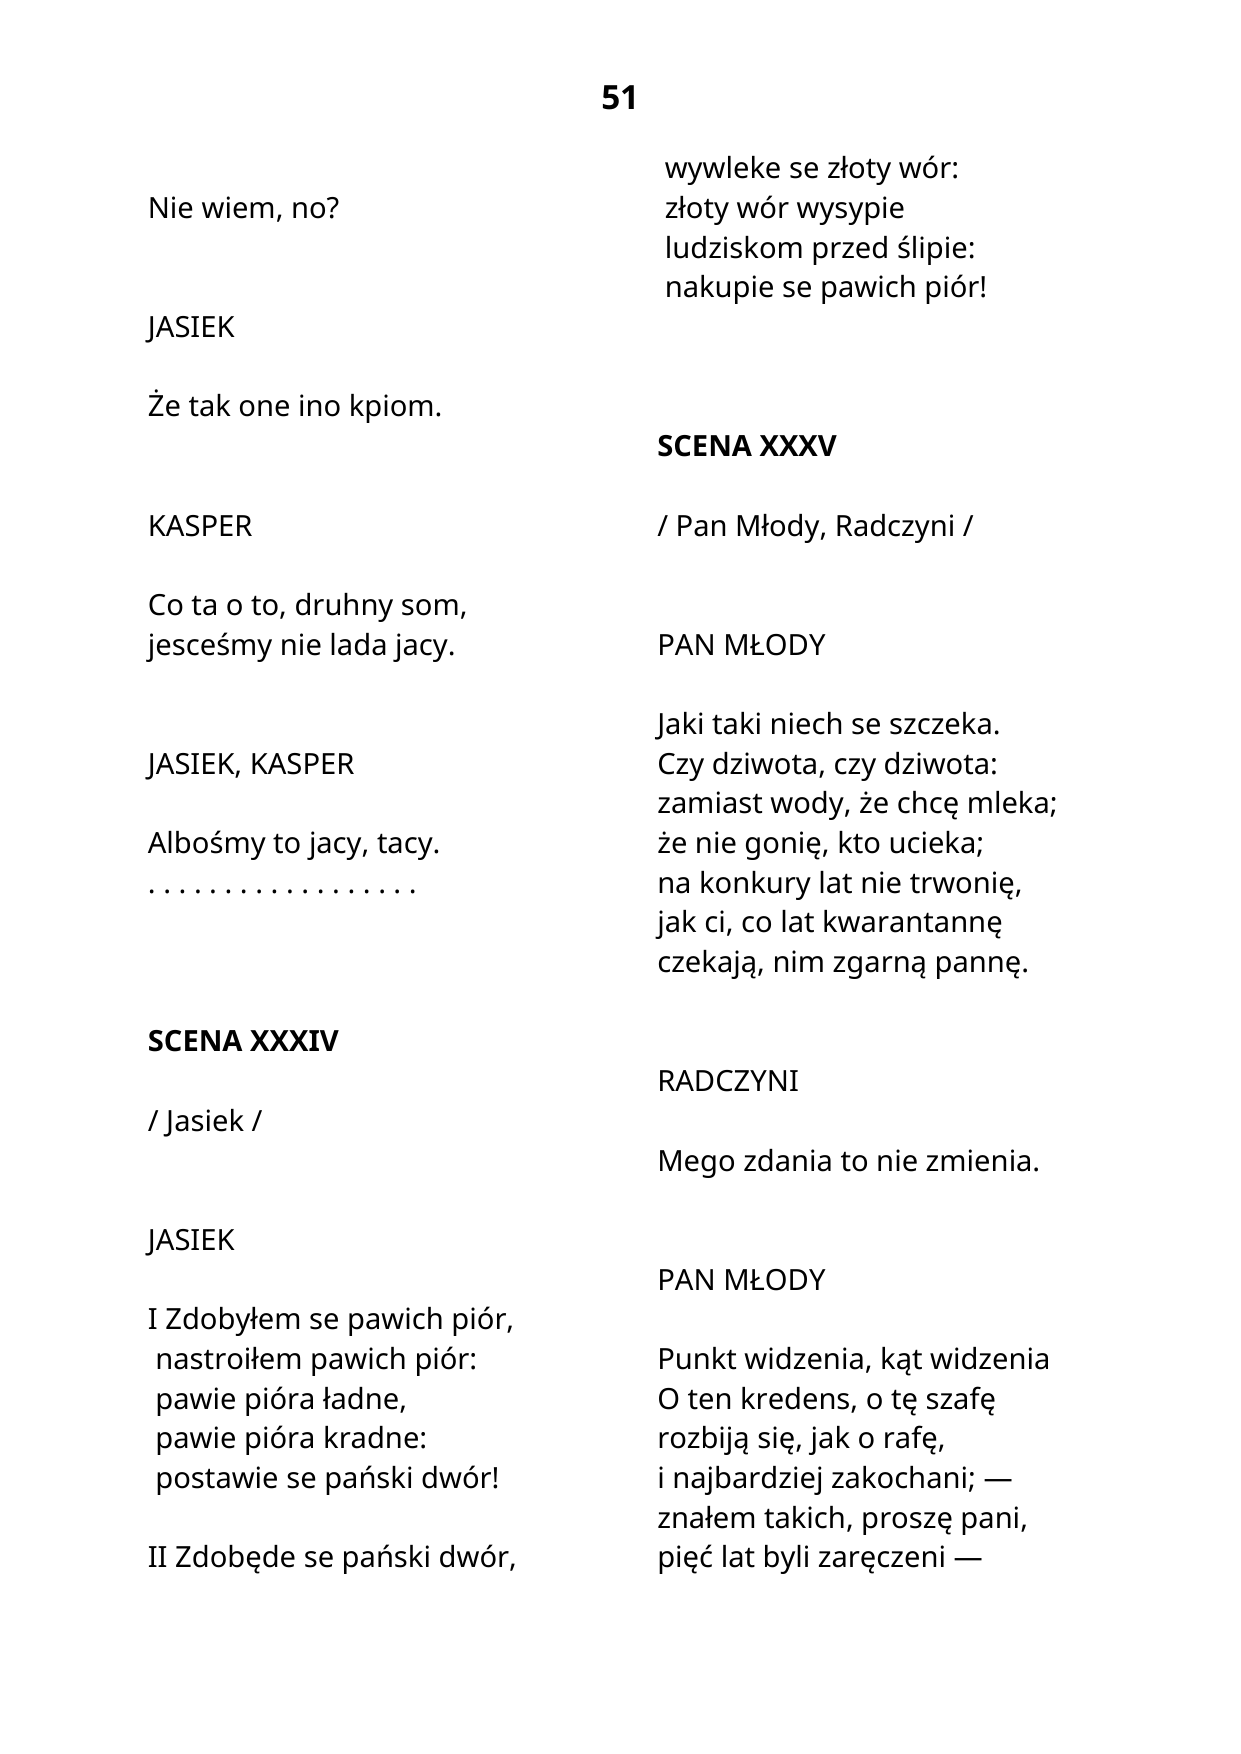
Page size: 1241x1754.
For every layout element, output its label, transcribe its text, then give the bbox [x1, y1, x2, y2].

text PAN MŁODY [657, 624, 1093, 663]
text / Pan Młody, Radczyni / [657, 505, 1093, 544]
text nakupie se pawich piór! [657, 267, 1093, 306]
text I Zdobyłem se pawich piór, [148, 1298, 583, 1338]
text SCENA XXXV [657, 425, 1093, 465]
text czekają, nim zgarną pannę. [657, 941, 1093, 981]
text Mego zdania to nie zmienia. [657, 1140, 1093, 1179]
text Nie wiem, no? [148, 187, 583, 227]
text nastroiłem pawich piór: [148, 1338, 583, 1378]
text Czy dziwota, czy dziwota: [657, 743, 1093, 783]
text RADCZYNI [657, 1060, 1093, 1100]
text pawie pióra kradne: [148, 1418, 583, 1457]
text znałem takich, proszę pani, [657, 1497, 1093, 1537]
text Punkt widzenia, kąt widzenia [657, 1338, 1093, 1378]
text jesceśmy nie lada jacy. [148, 624, 583, 663]
text jak ci, co lat kwarantannę [657, 902, 1093, 941]
text JASIEK, KASPER [148, 743, 583, 783]
text pięć lat byli zaręczeni — [657, 1537, 1093, 1576]
text pawie pióra ładne, [148, 1378, 583, 1418]
text O ten kredens, o tę szafę [657, 1378, 1093, 1418]
text ludziskom przed ślipie: [657, 227, 1093, 267]
text rozbiją się, jak o rafę, [657, 1418, 1093, 1457]
text złoty wór wysypie [657, 187, 1093, 227]
text i najbardziej zakochani; — [657, 1457, 1093, 1497]
text II Zdobęde se pański dwór, [148, 1537, 583, 1576]
text Że tak one ino kpiom. [148, 386, 583, 425]
text JASIEK [148, 306, 583, 346]
text PAN MŁODY [657, 1259, 1093, 1298]
text JASIEK [148, 1219, 583, 1259]
text na konkury lat nie trwonię, [657, 862, 1093, 902]
text postawie se pański dwór! [148, 1457, 583, 1497]
text Albośmy to jacy, tacy. [148, 822, 583, 862]
text Co ta o to, druhny som, [148, 584, 583, 624]
text . . . . . . . . . . . . . . . . . . [148, 862, 583, 902]
text Jaki taki niech se szczeka. [657, 703, 1093, 743]
text / Jasiek / [148, 1100, 583, 1140]
text KASPER [148, 505, 583, 544]
text zamiast wody, że chcę mleka; [657, 783, 1093, 822]
text wywleke se złoty wór: [657, 148, 1093, 187]
text SCENA XXXIV [148, 1021, 583, 1060]
text że nie gonię, kto ucieka; [657, 822, 1093, 862]
